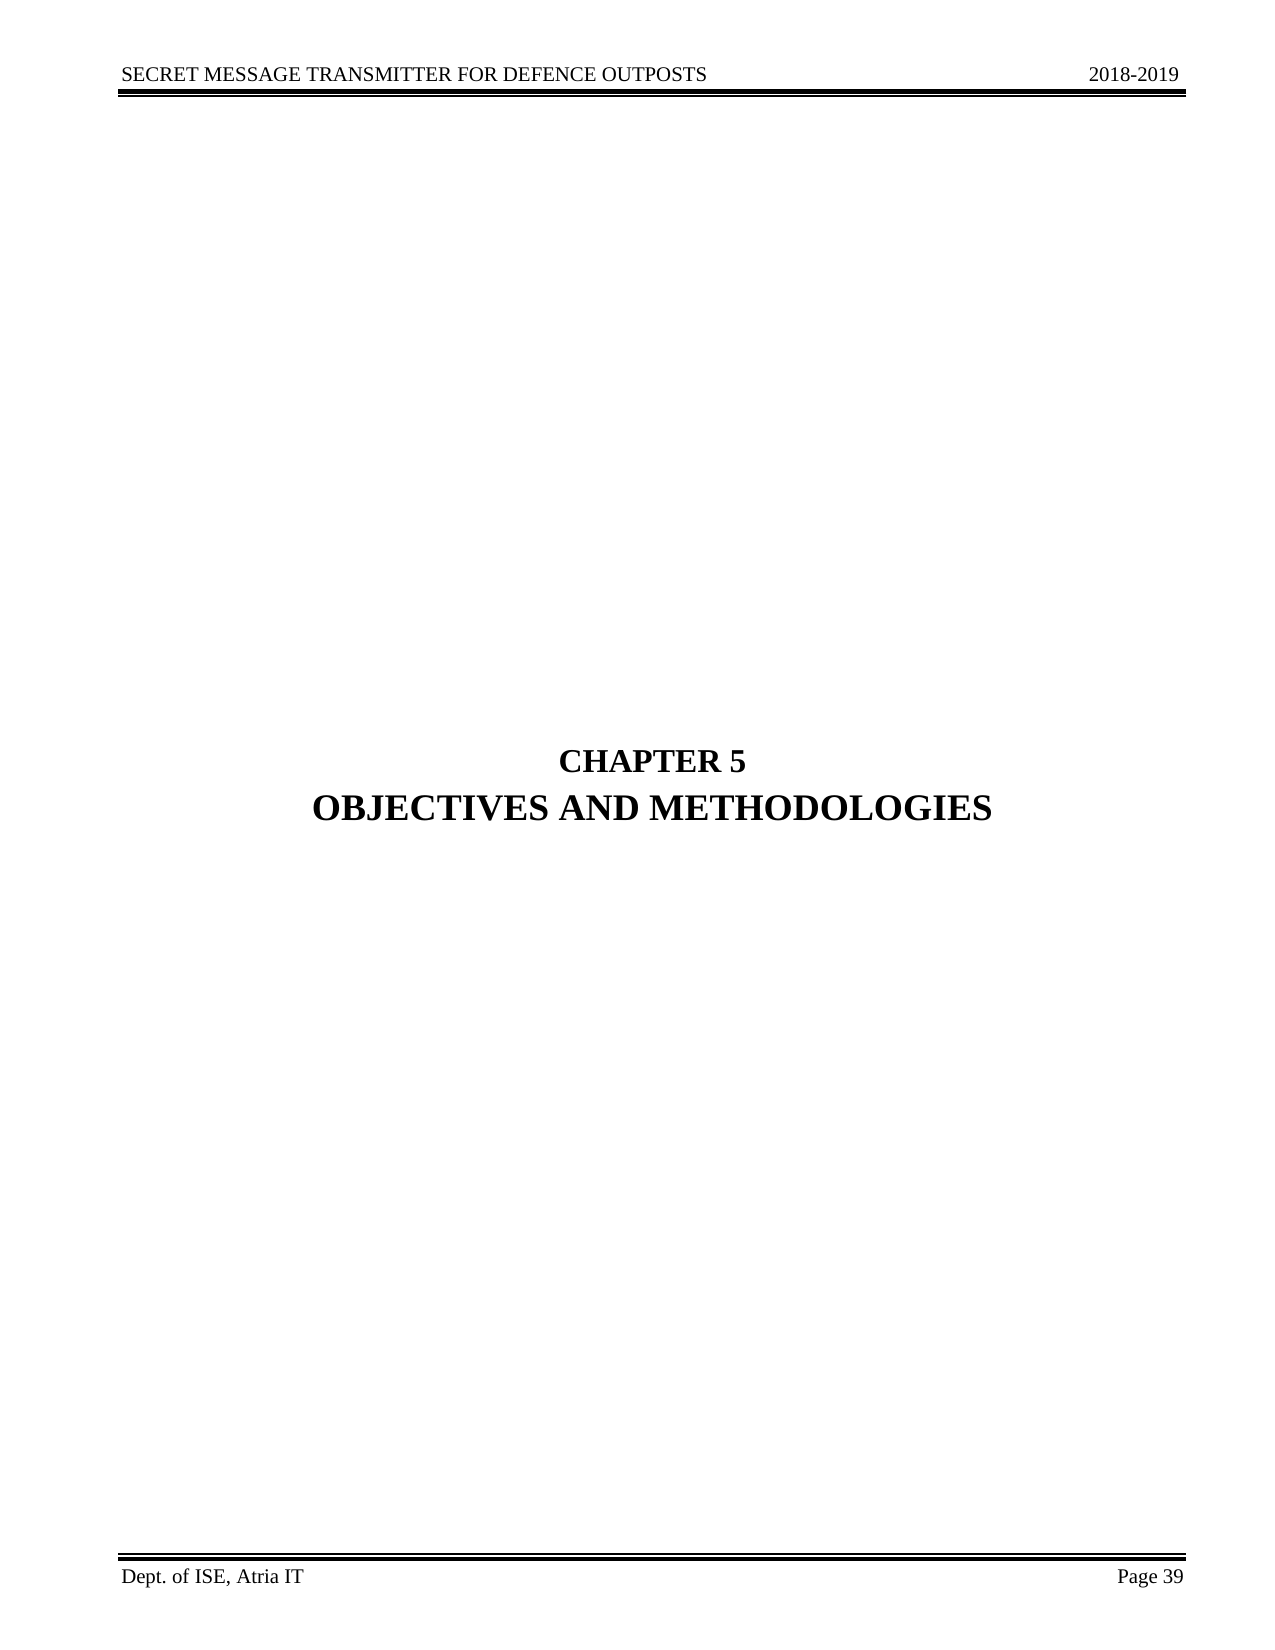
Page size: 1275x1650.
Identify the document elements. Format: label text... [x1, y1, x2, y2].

text CHAPTER 5 [118, 741, 1186, 779]
text OBJECTIVES AND METHODOLOGIES [118, 785, 1186, 828]
